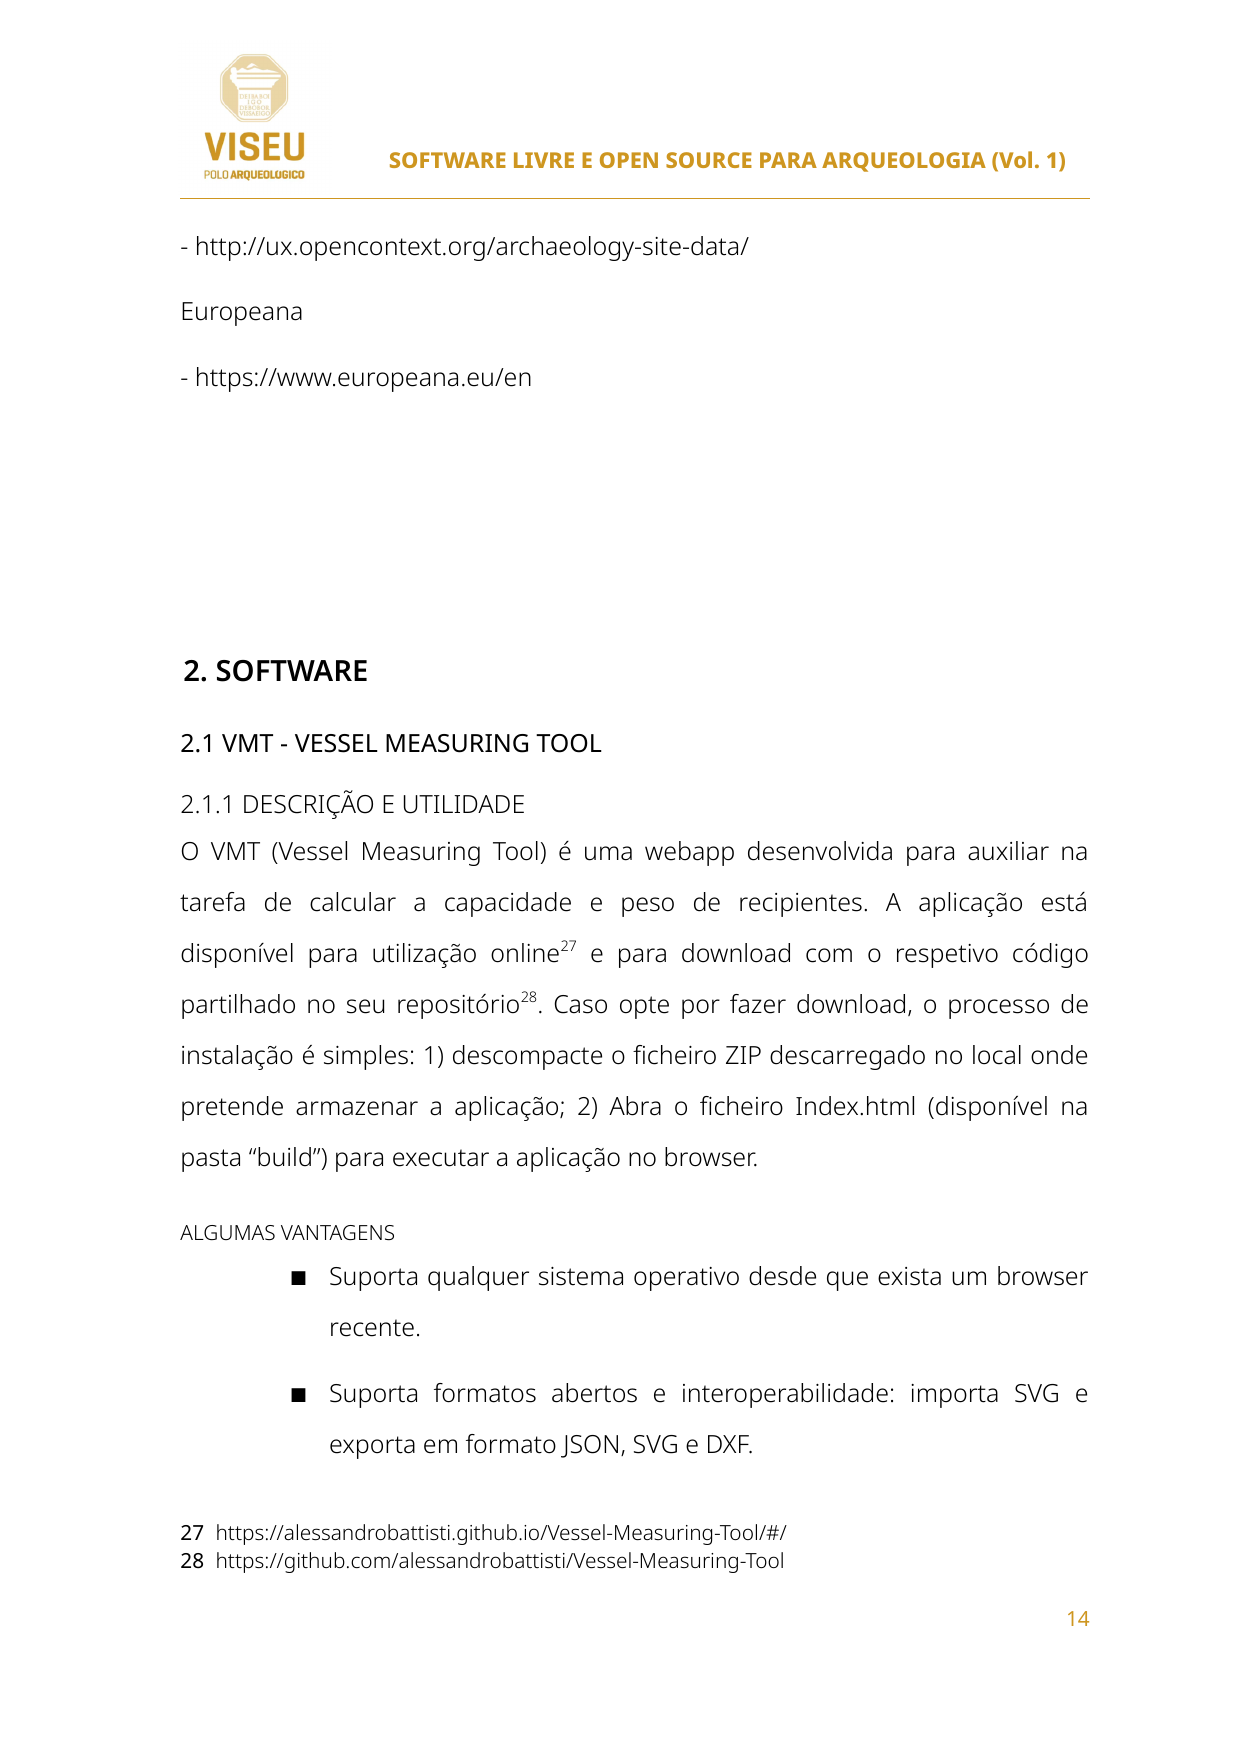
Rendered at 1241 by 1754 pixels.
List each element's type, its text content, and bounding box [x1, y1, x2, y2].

subtitle 2.1.1 Descrição e Utilidade [180, 787, 1090, 821]
text - http://ux.opencontext.org/archaeology-site-data/ [180, 228, 1090, 262]
text O VMT (Vessel Measuring Tool) é uma webapp desenvolvida para auxiliar na tarefa de calcular a capacidade e peso de recipientes. A aplicação está disponível para utilização online e para download com o respetivo código partilhado no seu repositório. Caso opte por fazer download, o processo de instalação é simples: 1) descompacte o ficheiro ZIP descarregado no local onde pretende armazenar a aplicação; 2) Abra o ficheiro Index.html (disponível na pasta “build”) para executar a aplicação no browser. [180, 833, 1090, 1174]
text https://github.com/alessandrobattisti/Vessel-Measuring-Tool [180, 1547, 1090, 1575]
text https://alessandrobattisti.github.io/Vessel-Measuring-Tool/#/ [180, 1518, 1090, 1547]
subtitle Algumas vantagens [180, 1218, 1090, 1246]
subtitle 2. SOFTWARE [180, 647, 1090, 692]
text - https://www.europeana.eu/en [180, 359, 1090, 393]
list Suporta formatos abertos e interoperabilidade: importa SVG e exporta em formato JSON, SVG e DXF. [291, 1375, 1090, 1461]
subtitle 2.1 VMT - Vessel Measuring Tool [180, 726, 1090, 760]
list Suporta qualquer sistema operativo desde que exista um browser recente. [291, 1259, 1090, 1344]
text Europeana [180, 294, 1090, 328]
